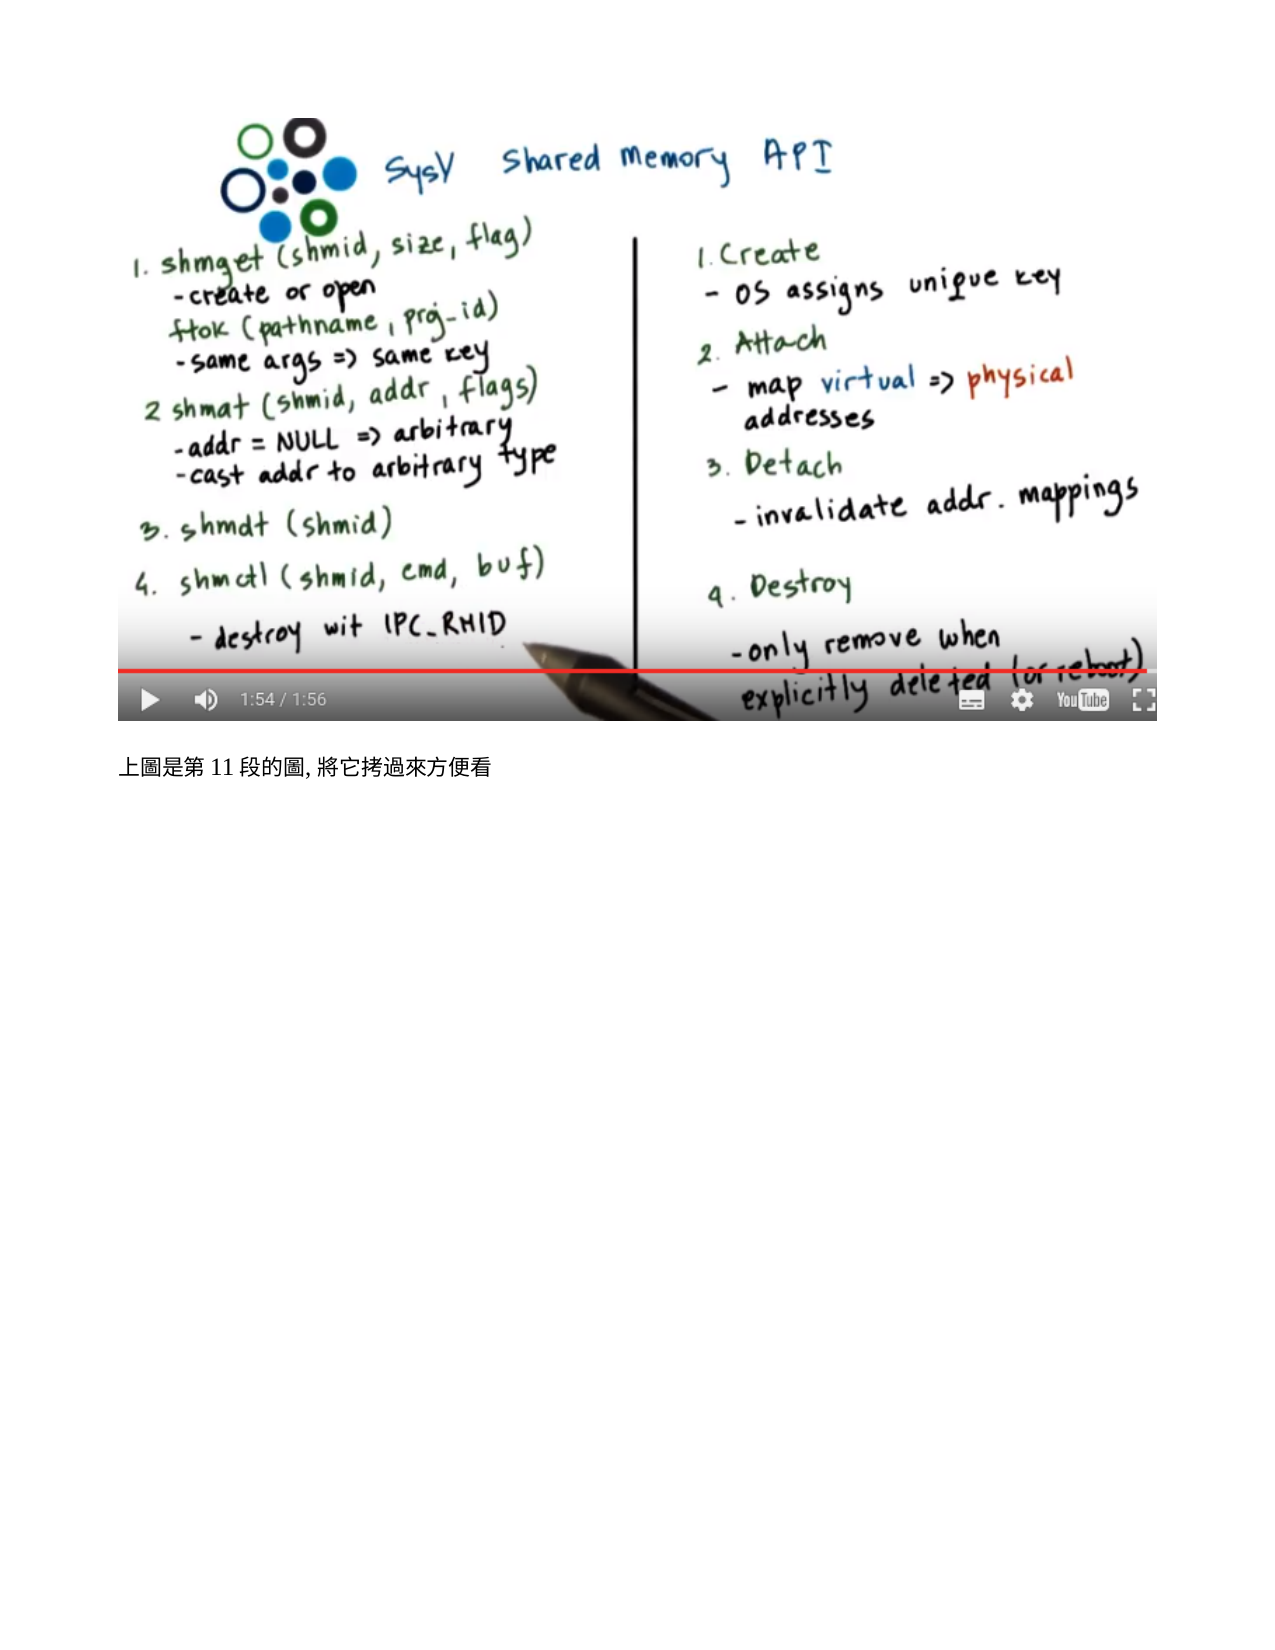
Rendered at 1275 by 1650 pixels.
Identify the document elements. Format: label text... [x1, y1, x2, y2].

text 上圖是第11段的圖, 將它拷過來方便看 [118, 749, 1157, 781]
picture [118, 118, 1157, 721]
